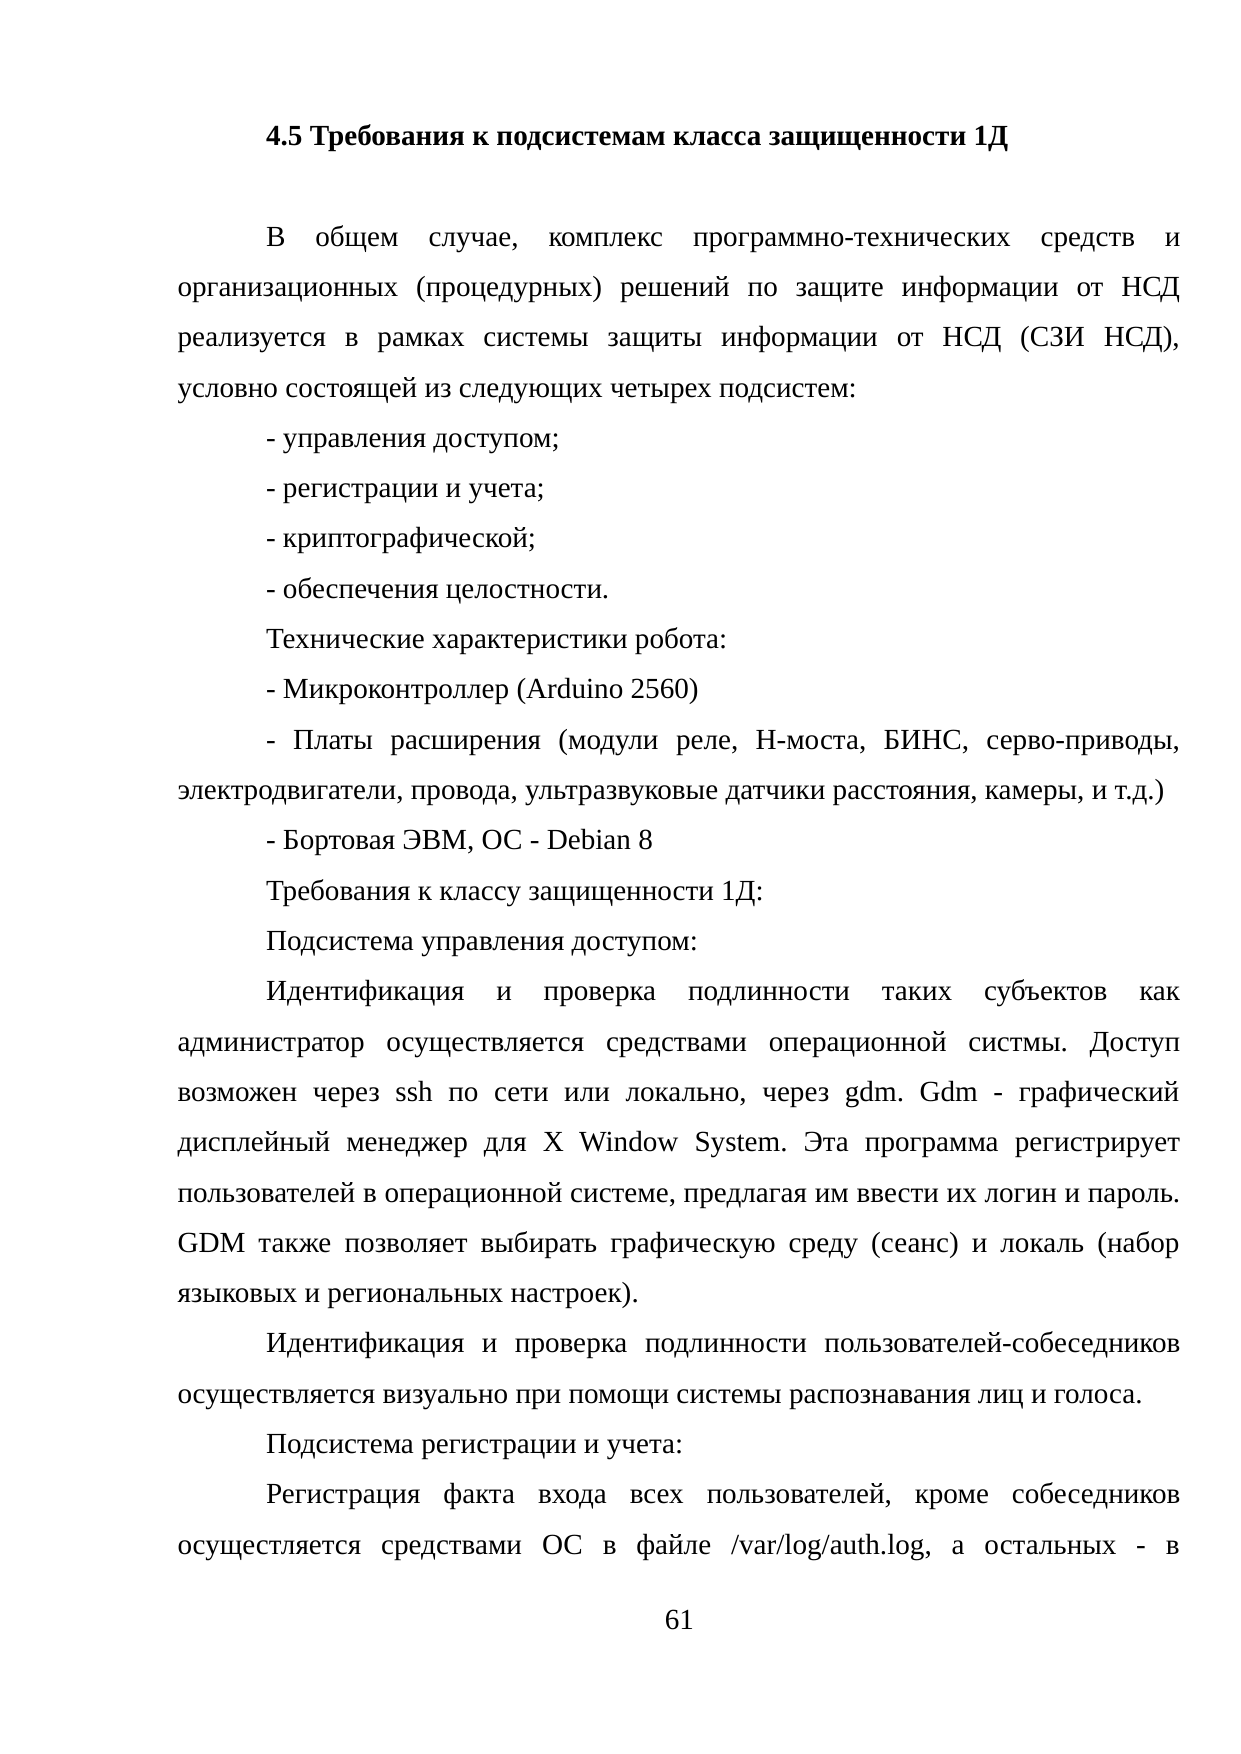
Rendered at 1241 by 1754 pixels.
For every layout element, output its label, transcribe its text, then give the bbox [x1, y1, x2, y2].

text Идентификация и проверка подлинности пользователей-собеседников осуществляется визуально при помощи системы распознавания лиц и голоса. [177, 1326, 1181, 1409]
text Идентификация и проверка подлинности таких субъектов как администратор осуществляется средствами операционной систмы. Доступ возможен через ssh по сети или локально, через gdm. Gdm - графический дисплейный менеджер для X Window System. Эта программа регистрирует пользователей в операционной системе, предлагая им ввести их логин и пароль. GDM также позволяет выбирать графическую среду (сеанс) и локаль (набор языковых и региональных настроек). [177, 973, 1181, 1309]
text - криптографической; [177, 521, 1181, 554]
text Требования к классу защищенности 1Д: [177, 873, 1181, 906]
text Технические характеристики робота: [177, 621, 1181, 655]
text - Бортовая ЭВМ, ОС - Debian 8 [177, 822, 1181, 856]
subtitle 4.5 Требования к подсистемам класса защищенности 1Д [177, 118, 1181, 152]
text Регистрация факта входа всех пользователей, кроме собеседников осущестляется средствами ОС в файле /var/log/auth.log, а остальных - в [177, 1477, 1181, 1560]
text - Платы расширения (модули реле, Н-моста, БИНС, серво-приводы, электродвигатели, провода, ультразвуковые датчики расстояния, камеры, и т.д.) [177, 722, 1181, 806]
text - Микроконтроллер (Arduino 2560) [177, 672, 1181, 705]
text Подсистема управления доступом: [177, 923, 1181, 957]
text В общем случае, комплекс программно-технических средств и организационных (процедурных) решений по защите информации от НСД реализуется в рамках системы защиты информации от НСД (СЗИ НСД), условно состоящей из следующих четырех подсистем: [177, 219, 1181, 403]
text - обеспечения целостности. [177, 571, 1181, 604]
text Подсистема регистрации и учета: [177, 1426, 1181, 1460]
text - управления доступом; [177, 420, 1181, 453]
text - регистрации и учета; [177, 470, 1181, 504]
